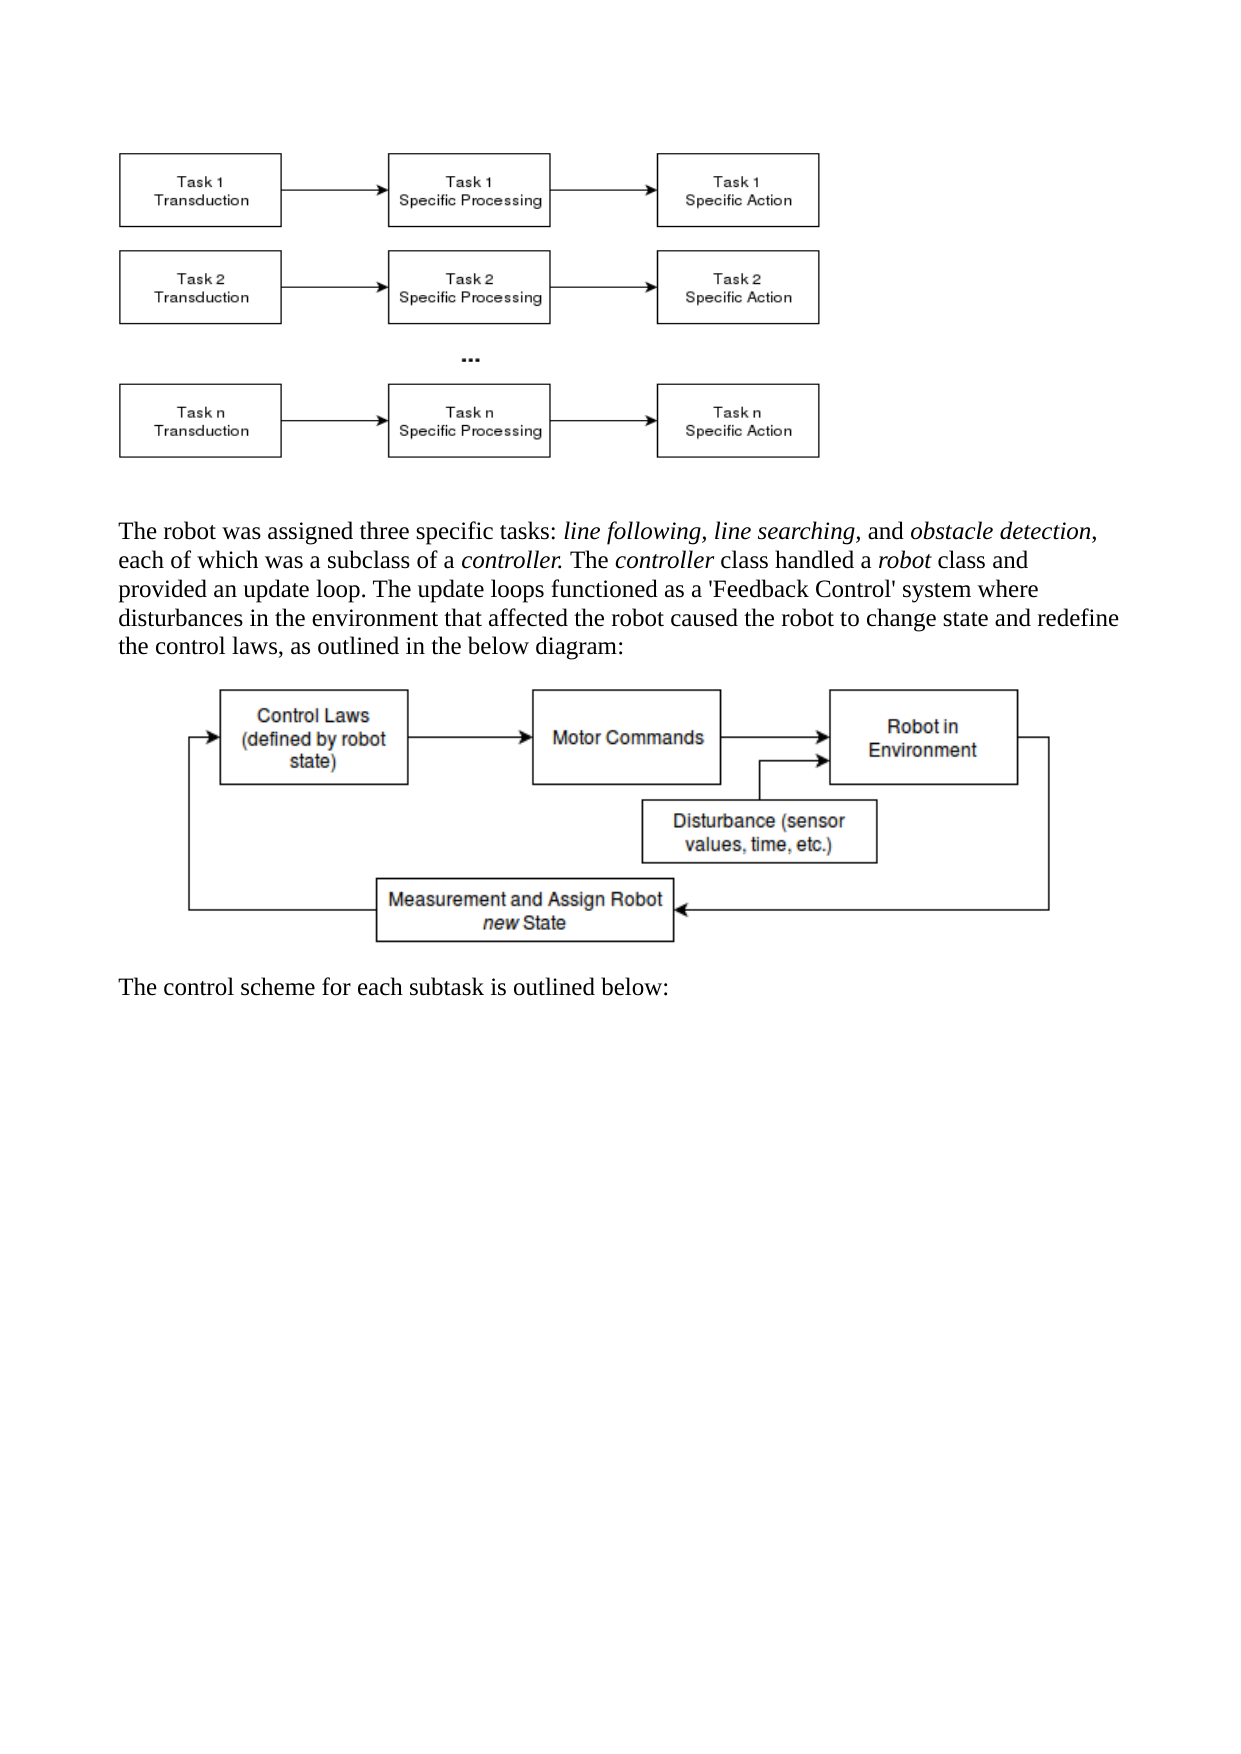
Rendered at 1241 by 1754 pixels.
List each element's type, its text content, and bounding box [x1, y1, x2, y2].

text The control scheme for each subtask is outlined below: [118, 972, 1122, 1001]
text The robot was assigned three specific tasks: line following, line searching, and obstacle detection, each of which was a subclass of a controller. The controller class handled a robot class and provided an update loop. The update loops functioned as a 'Feedback Control' system where disturbances in the environment that affected the robot caused the robot to change state and redefine the control laws, as outlined in the below diagram: [118, 516, 1122, 660]
